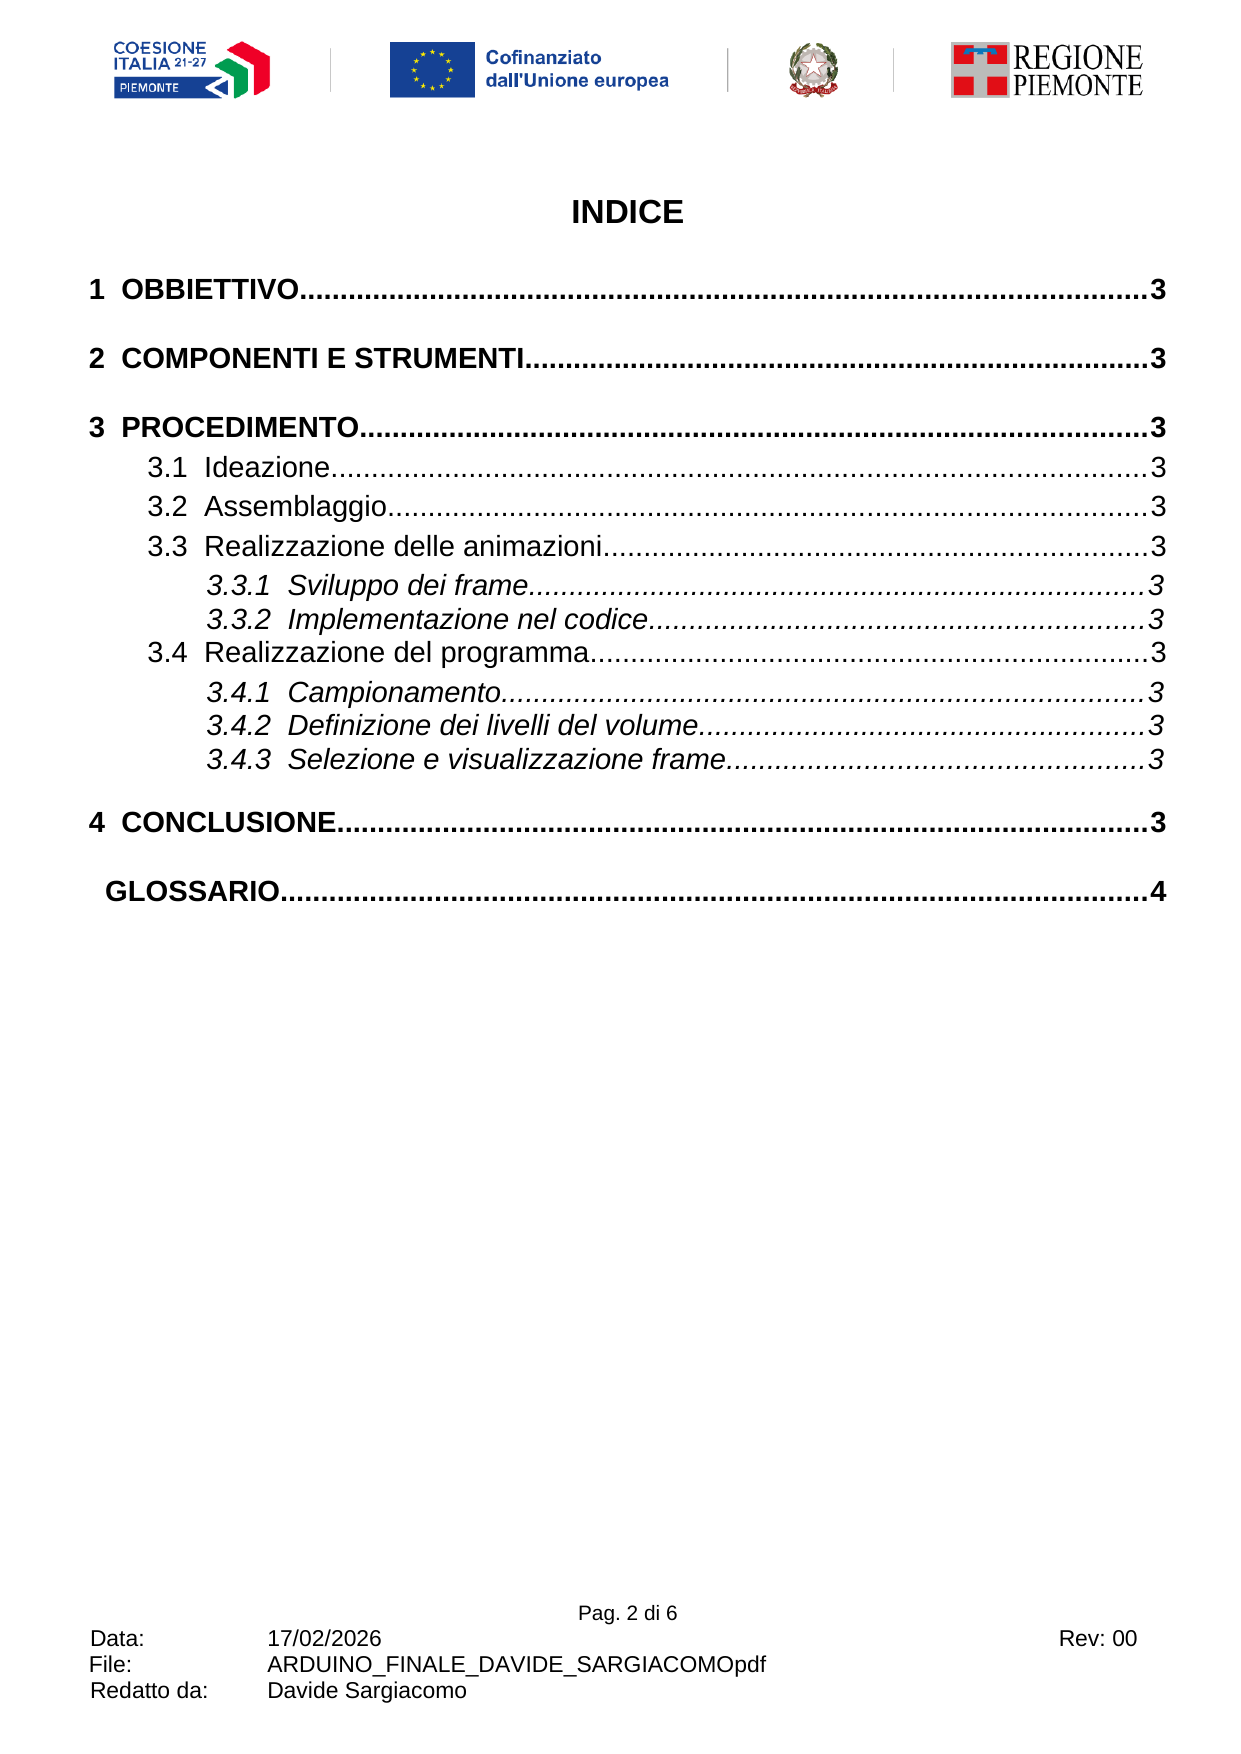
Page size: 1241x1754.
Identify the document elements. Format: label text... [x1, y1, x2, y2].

text 3.4.2 Definizione dei livelli del volume 3 [148, 708, 1167, 742]
text 1 Obbiettivo 3 [89, 272, 1167, 306]
text Glossario 4 [89, 874, 1167, 907]
picture [108, 29, 1147, 119]
text 4 Conclusione 3 [89, 805, 1167, 838]
text 3.4.1 Campionamento 3 [148, 675, 1167, 708]
text 3 Procedimento 3 [89, 410, 1167, 444]
text 3.3.1 Sviluppo dei frame 3 [148, 568, 1167, 602]
text 3.1 Ideazione 3 [89, 450, 1167, 483]
text 2 Componenti e Strumenti 3 [89, 341, 1167, 375]
text 3.4.3 Selezione e visualizzazione frame 3 [148, 742, 1167, 775]
text 3.4 Realizzazione del programma 3 [89, 635, 1167, 669]
text 3.3 Realizzazione delle animazioni 3 [89, 529, 1167, 562]
text 3.2 Assemblaggio 3 [89, 489, 1167, 523]
subtitle INDICE [89, 192, 1167, 230]
text 3.3.2 Implementazione nel codice 3 [148, 602, 1167, 635]
